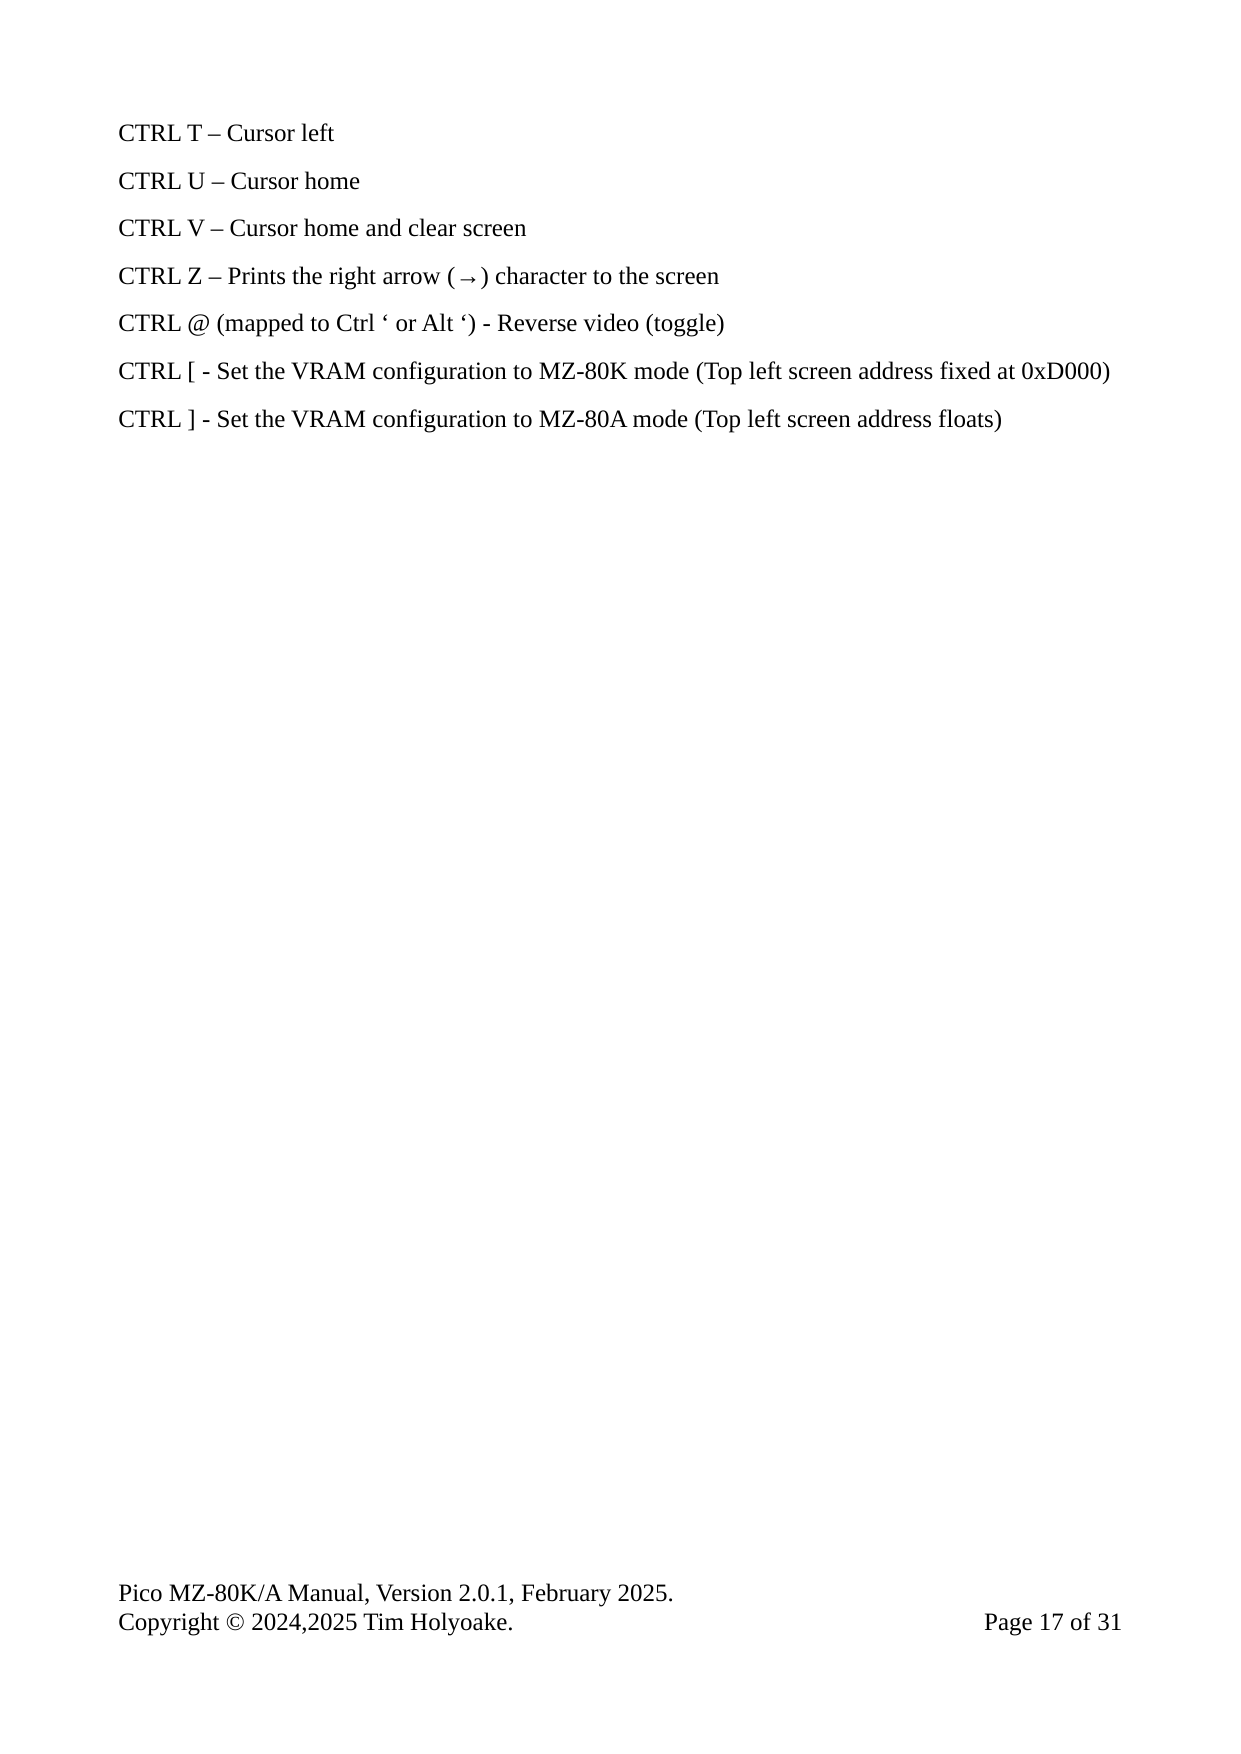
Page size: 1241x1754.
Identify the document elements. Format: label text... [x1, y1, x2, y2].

text CTRL U – Cursor home [118, 166, 1122, 194]
text CTRL Z – Prints the right arrow (→) character to the screen [118, 261, 1122, 290]
text CTRL [ - Set the VRAM configuration to MZ-80K mode (Top left screen address fixed at 0xD000) [118, 356, 1122, 385]
text CTRL V – Cursor home and clear screen [118, 213, 1122, 242]
text CTRL @ (mapped to Ctrl ‘ or Alt ‘) - Reverse video (toggle) [118, 308, 1122, 337]
text CTRL T – Cursor left [118, 118, 1122, 147]
text CTRL ] - Set the VRAM configuration to MZ-80A mode (Top left screen address floats) [118, 404, 1122, 432]
